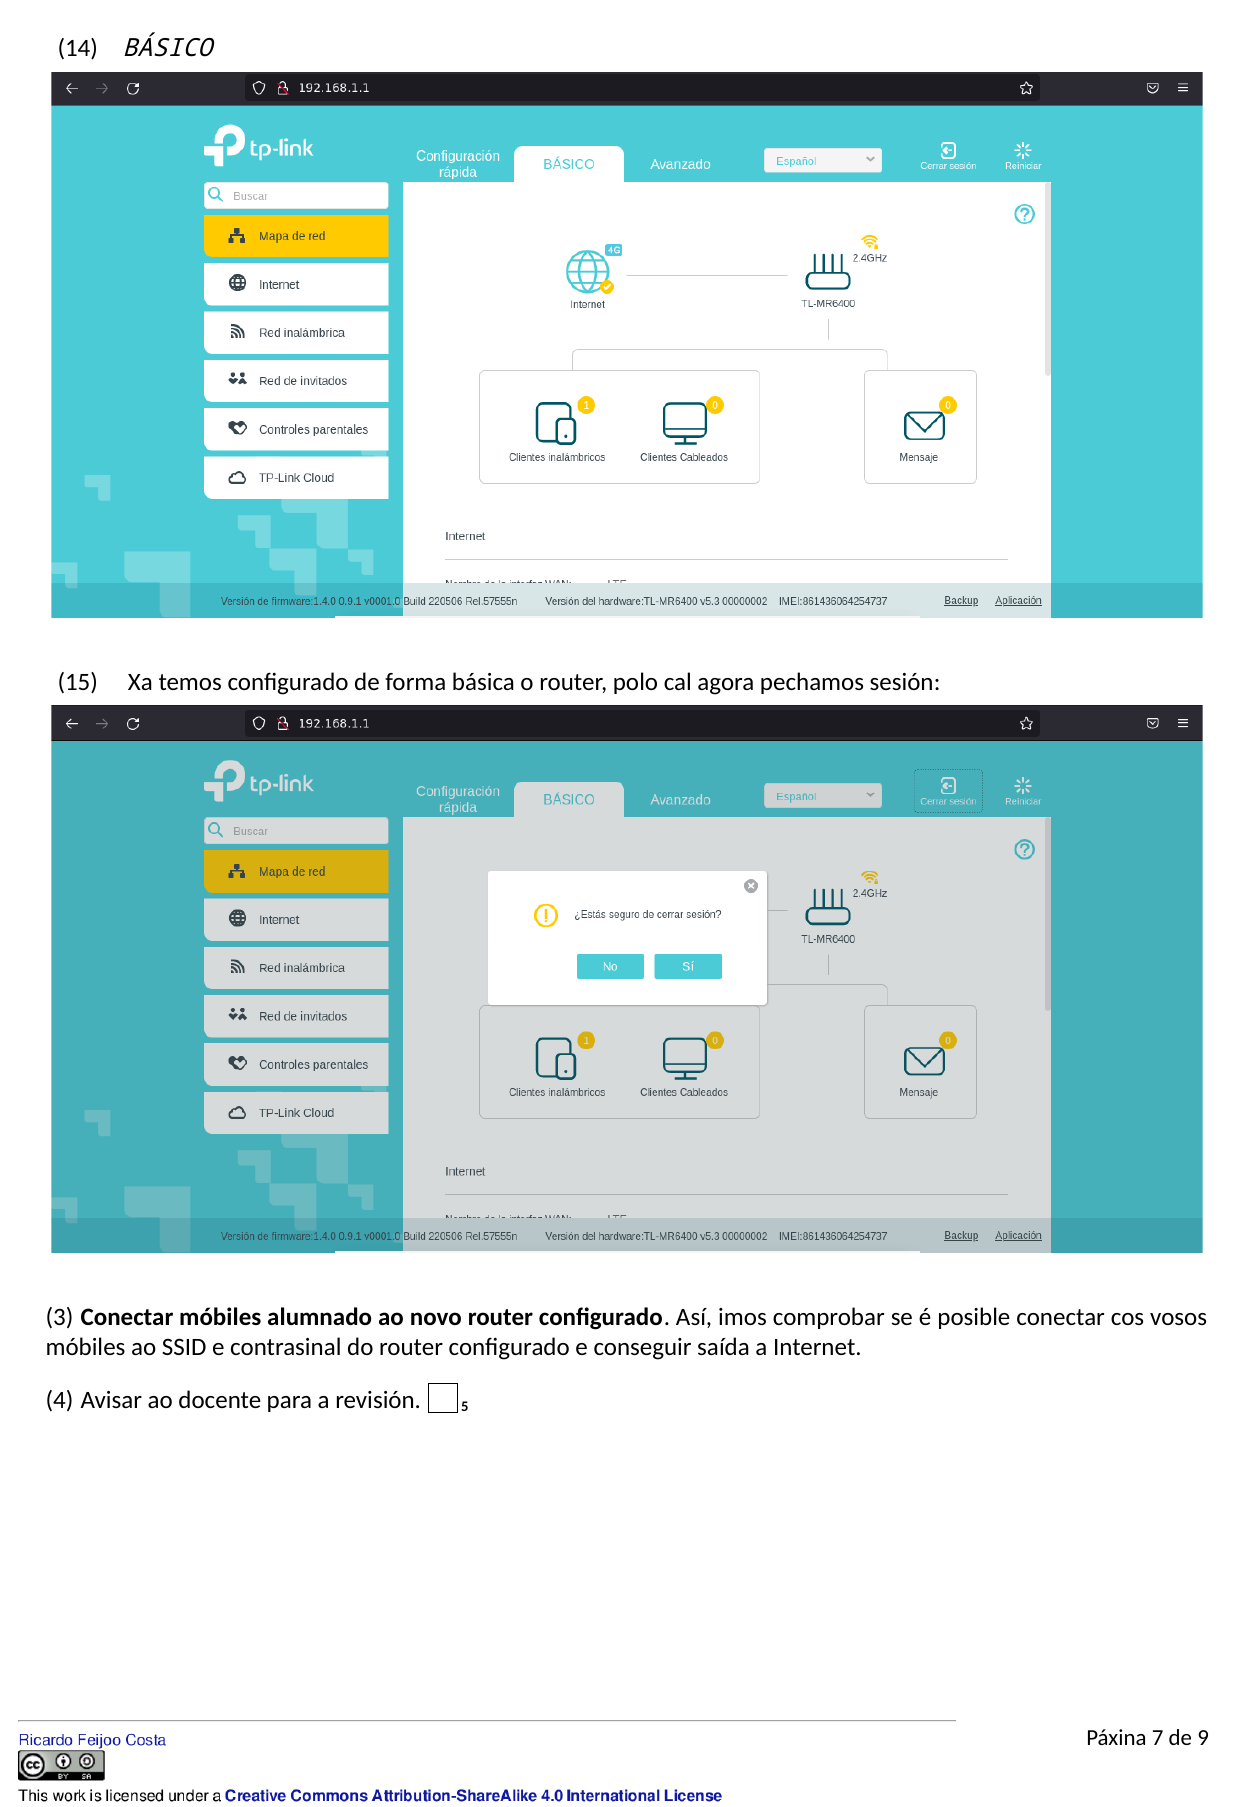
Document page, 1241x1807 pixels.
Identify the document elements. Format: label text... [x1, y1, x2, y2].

list Xa temos configurado de forma básica o router, polo cal agora pechamos sesión: [57, 666, 1209, 696]
list BÁSICO [57, 30, 1209, 64]
list Avisar ao docente para a revisión. 5 [45, 1384, 1209, 1415]
picture [51, 72, 1203, 618]
picture [51, 705, 1203, 1253]
list Conectar móbiles alumnado ao novo router configurado. Así, imos comprobar se é posible conectar cos vosos móbiles ao SSID e contrasinal do router configurado e conseguir saída a Internet. [45, 1301, 1209, 1362]
picture [8, 1715, 957, 1806]
